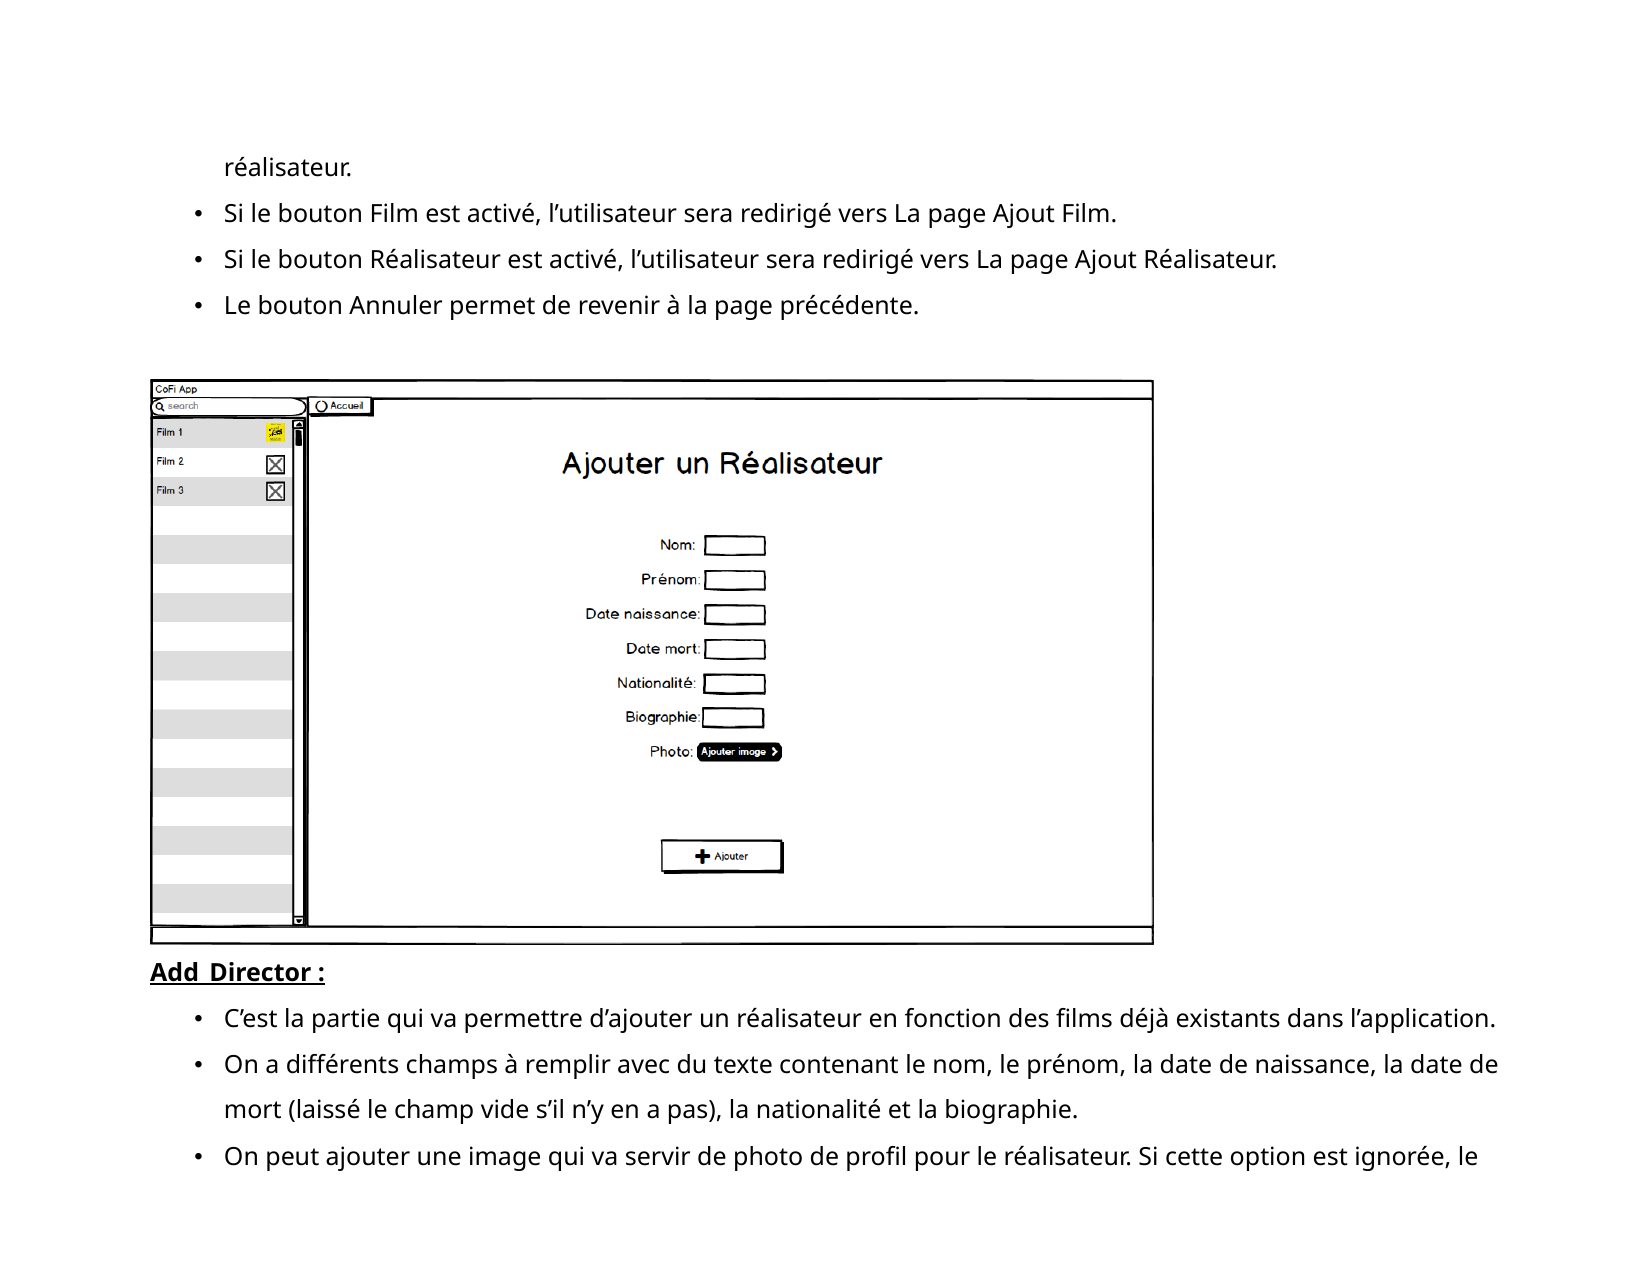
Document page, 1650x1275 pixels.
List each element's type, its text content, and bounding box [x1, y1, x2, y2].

list réalisateur. [194, 150, 1500, 184]
list Si le bouton Film est activé, l’utilisateur sera redirigé vers La page Ajout Film. [194, 196, 1500, 230]
list C’est la partie qui va permettre d’ajouter un réalisateur en fonction des films déjà existants dans l’application. [194, 1000, 1500, 1034]
list Le bouton Annuler permet de revenir à la page précédente. [194, 288, 1500, 322]
list Si le bouton Réalisateur est activé, l’utilisateur sera redirigé vers La page Ajout Réalisateur. [194, 242, 1500, 276]
picture [150, 379, 1154, 945]
text Add_Director : [150, 954, 1500, 988]
list On a différents champs à remplir avec du texte contenant le nom, le prénom, la date de naissance, la date de mort (laissé le champ vide s’il n’y en a pas), la nationalité et la biographie. [194, 1046, 1500, 1126]
list On peut ajouter une image qui va servir de photo de profil pour le réalisateur. Si cette option est ignorée, le [194, 1138, 1500, 1172]
